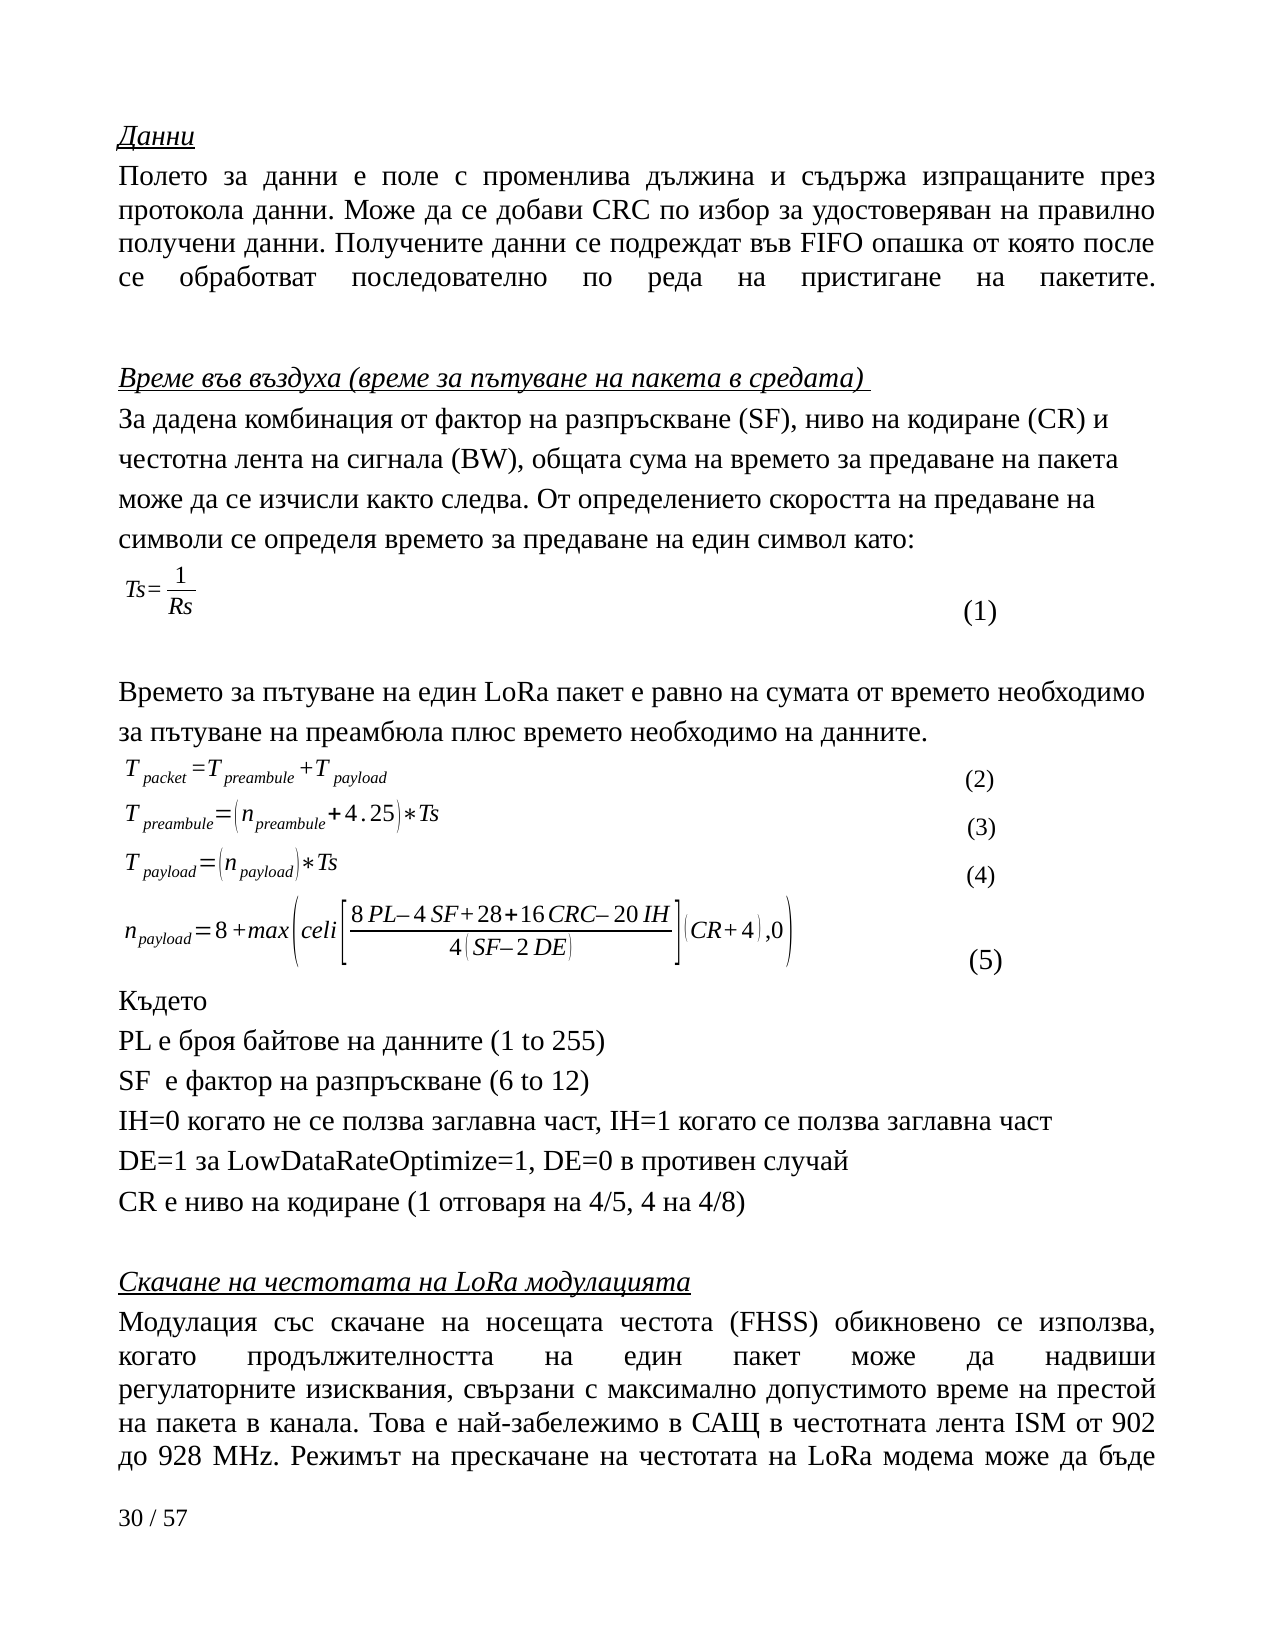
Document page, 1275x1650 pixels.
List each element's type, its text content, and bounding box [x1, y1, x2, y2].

text Време във въздуха (време за пътуване на пакета в средата) За дадена комбинация от фактор на разпръскване (SF), ниво на кодиране (CR) и честотна лента на сигнала (BW), общата сума на времето за предаване на пакета може да се изчисли както следва. От определението скоростта на предаване на символи се определя времето за предаване на един символ като: [118, 361, 1157, 555]
text (5) [118, 894, 1157, 976]
text (1) [118, 562, 1157, 627]
text (3) [118, 798, 1157, 841]
text (2) [118, 754, 1157, 793]
text Данни [118, 118, 1157, 152]
text Където [118, 983, 1157, 1016]
text IH=0 когато не се ползва заглавна част, IH=1 когато се ползва заглавна част [118, 1103, 1157, 1137]
text Полето за данни е поле с променлива дължина и съдържа изпращаните през протокола данни. Може да се добави CRC по избор за удостоверяван на правилно получени данни. Получените данни се подреждат във FIFО опашка от която после се обработват последователно по реда на пристигане на пакетите. [118, 158, 1157, 326]
text SF е фактор на разпръскване (6 to 12) [118, 1063, 1157, 1097]
text DE=1 за LowDataRateOptimize=1, DE=0 в противен случай [118, 1143, 1157, 1177]
text CR е ниво на кодиране (1 отговаря на 4/5, 4 на 4/8) [118, 1184, 1157, 1217]
text Времето за пътуване на един LoRa пакет е равно на сумата от времето необходимо за пътуване на преамбюла плюс времето необходимо на данните. [118, 674, 1157, 747]
text PL е броя байтове на данните (1 to 255) [118, 1023, 1157, 1056]
text (4) [118, 846, 1157, 889]
text Модулация със скачане на носещата честота (FHSS) обикновено се използва, когато продължителността на един пакет може да надвиши регулаторните изисквания, свързани с максимално допустимото време на престой на пакета в канала. Това е най-забележимо в САЩ в честотната лента ISM от 902 до 928 MHz. Режимът на прескачане на честотата на LoRa модема може да бъде [118, 1304, 1157, 1472]
text Скачане на честотата на LoRa модулацията [118, 1264, 1157, 1298]
